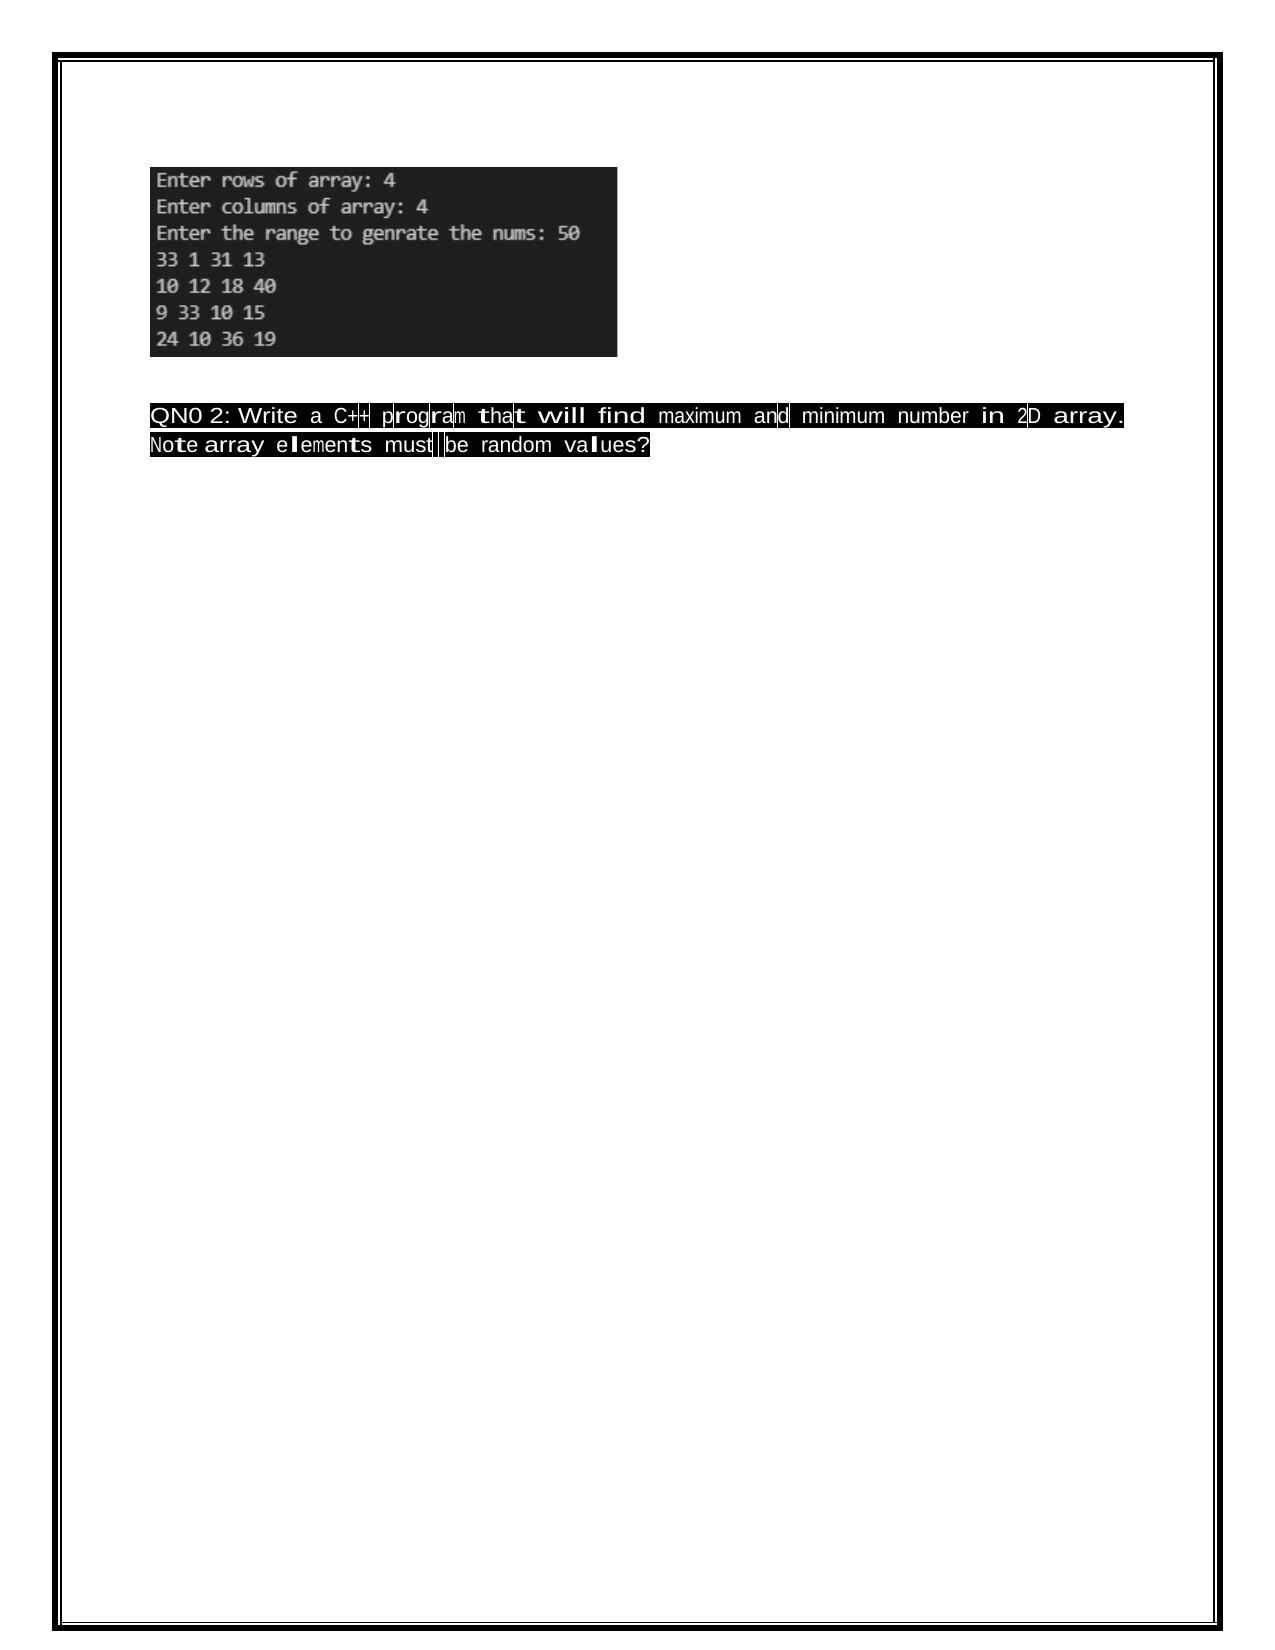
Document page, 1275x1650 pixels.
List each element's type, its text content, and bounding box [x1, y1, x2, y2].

text QNO2 [150, 150, 1204, 399]
text QN0 2: Write a C++ program that will find maximum and minimum number in 2D array. Note array elements must be random values? [150, 403, 1156, 457]
picture [150, 167, 618, 357]
